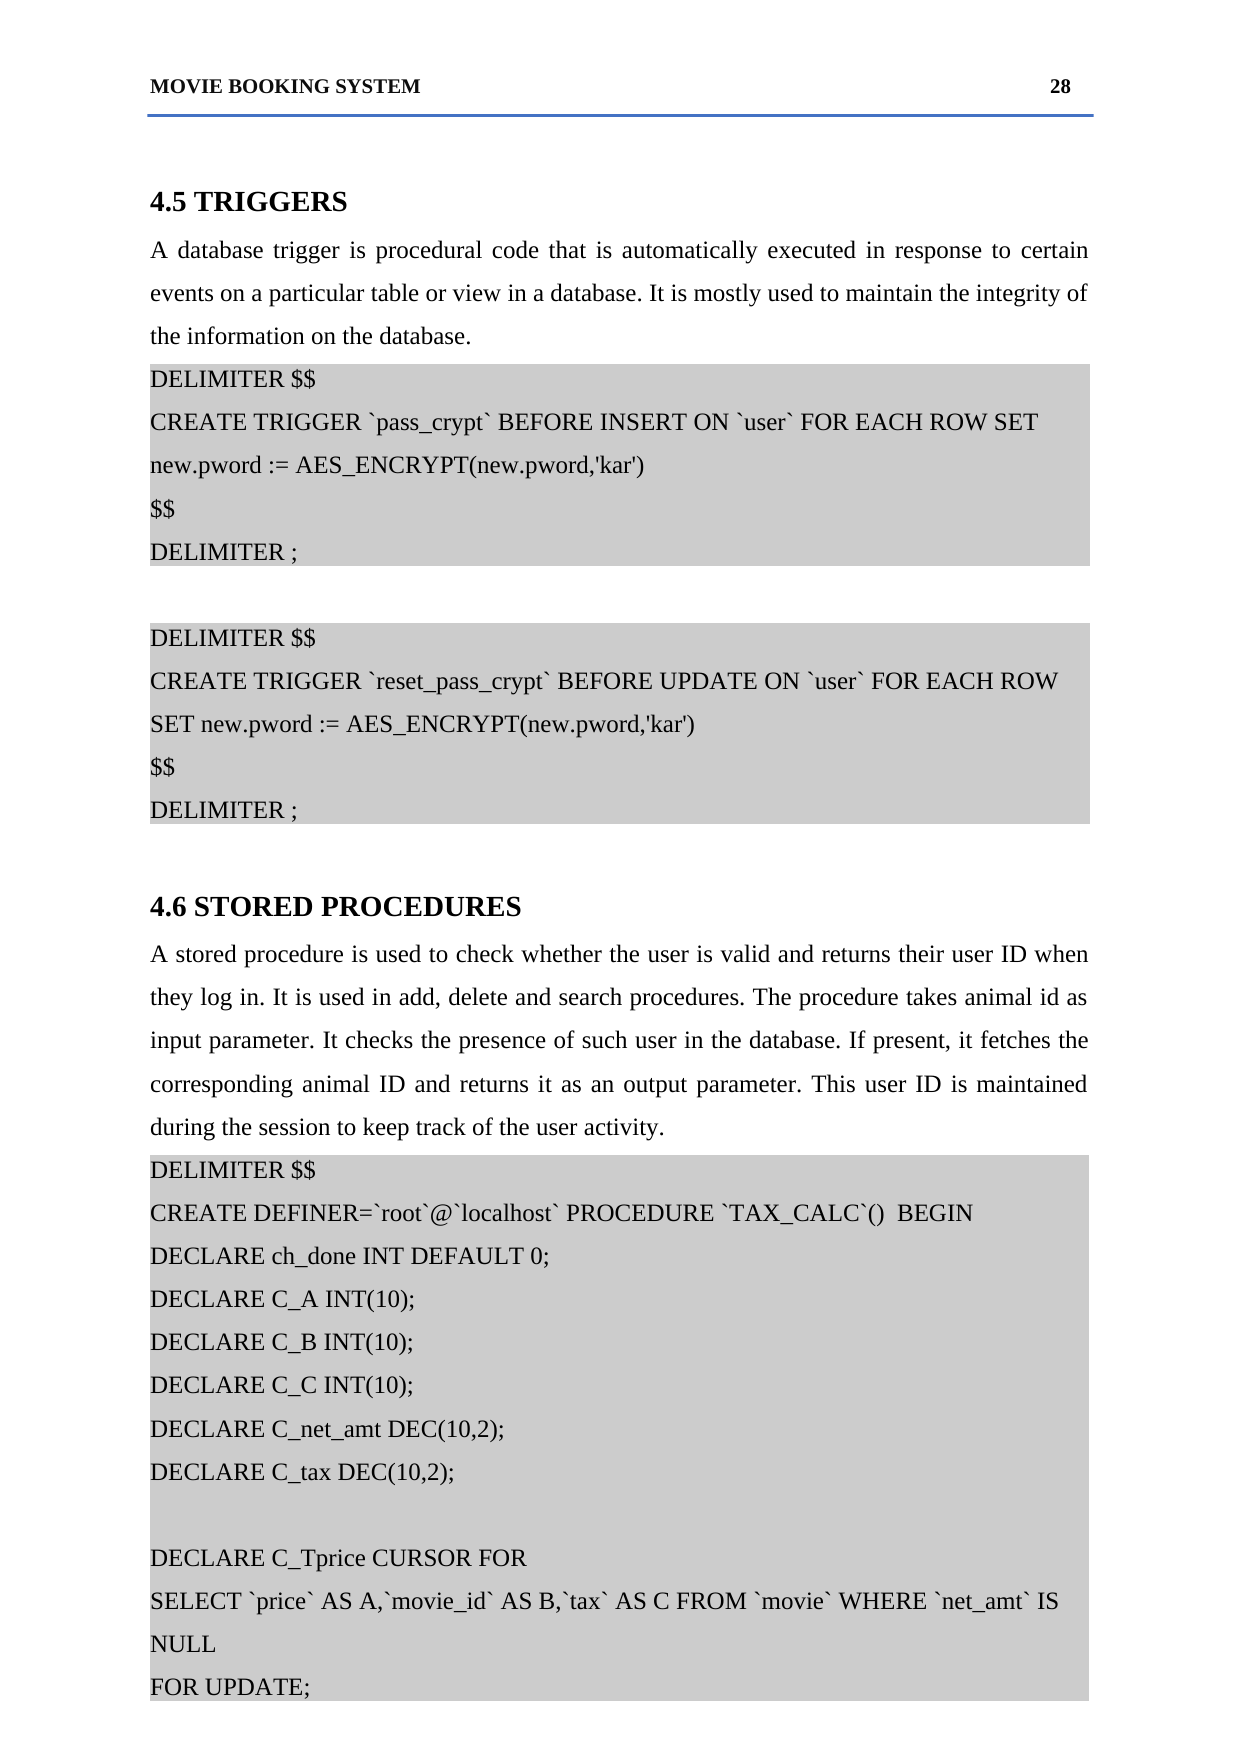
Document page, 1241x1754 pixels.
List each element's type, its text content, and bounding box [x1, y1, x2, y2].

text DELIMITER ; [150, 537, 1090, 566]
text A database trigger is procedural code that is automatically executed in response to certain events on a particular table or view in a database. It is mostly used to maintain the integrity of the information on the database. [150, 235, 1089, 350]
text 4.6 STORED PROCEDURES [150, 889, 1090, 922]
text DELIMITER ; [150, 796, 1090, 824]
text DECLARE C_Tprice CURSOR FOR [150, 1543, 1089, 1572]
text DELIMITER $$ [150, 623, 1090, 652]
text DECLARE C_net_amt DEC(10,2); [150, 1414, 1089, 1442]
text CREATE TRIGGER `pass_crypt` BEFORE INSERT ON `user` FOR EACH ROW SET new.pword := AES_ENCRYPT(new.pword,'kar') [150, 407, 1090, 479]
text DECLARE C_A INT(10); [150, 1284, 1089, 1313]
text $$ [150, 494, 1090, 522]
text CREATE DEFINER=`root`@`localhost` PROCEDURE `TAX_CALC`() BEGIN [150, 1198, 1089, 1227]
text $$ [150, 752, 1090, 781]
text DECLARE ch_done INT DEFAULT 0; [150, 1241, 1089, 1270]
text DECLARE C_C INT(10); [150, 1371, 1089, 1399]
text DECLARE C_tax DEC(10,2); [150, 1457, 1089, 1486]
text CREATE TRIGGER `reset_pass_crypt` BEFORE UPDATE ON `user` FOR EACH ROW SET new.pword := AES_ENCRYPT(new.pword,'kar') [150, 666, 1090, 738]
text SELECT `price` AS A,`movie_id` AS B,`tax` AS C FROM `movie` WHERE `net_amt` IS NULL [150, 1586, 1089, 1658]
text FOR UPDATE; [150, 1672, 1089, 1701]
text 4.5 TRIGGERS [150, 184, 1090, 218]
text DELIMITER $$ [150, 1155, 1089, 1184]
text DELIMITER $$ [150, 364, 1090, 393]
text DECLARE C_B INT(10); [150, 1327, 1089, 1356]
text A stored procedure is used to check whether the user is valid and returns their user ID when they log in. It is used in add, delete and search procedures. The procedure takes animal id as input parameter. It checks the presence of such user in the database. If present, it fetches the corresponding animal ID and returns it as an output parameter. This user ID is maintained during the session to keep track of the user activity. [150, 939, 1089, 1141]
